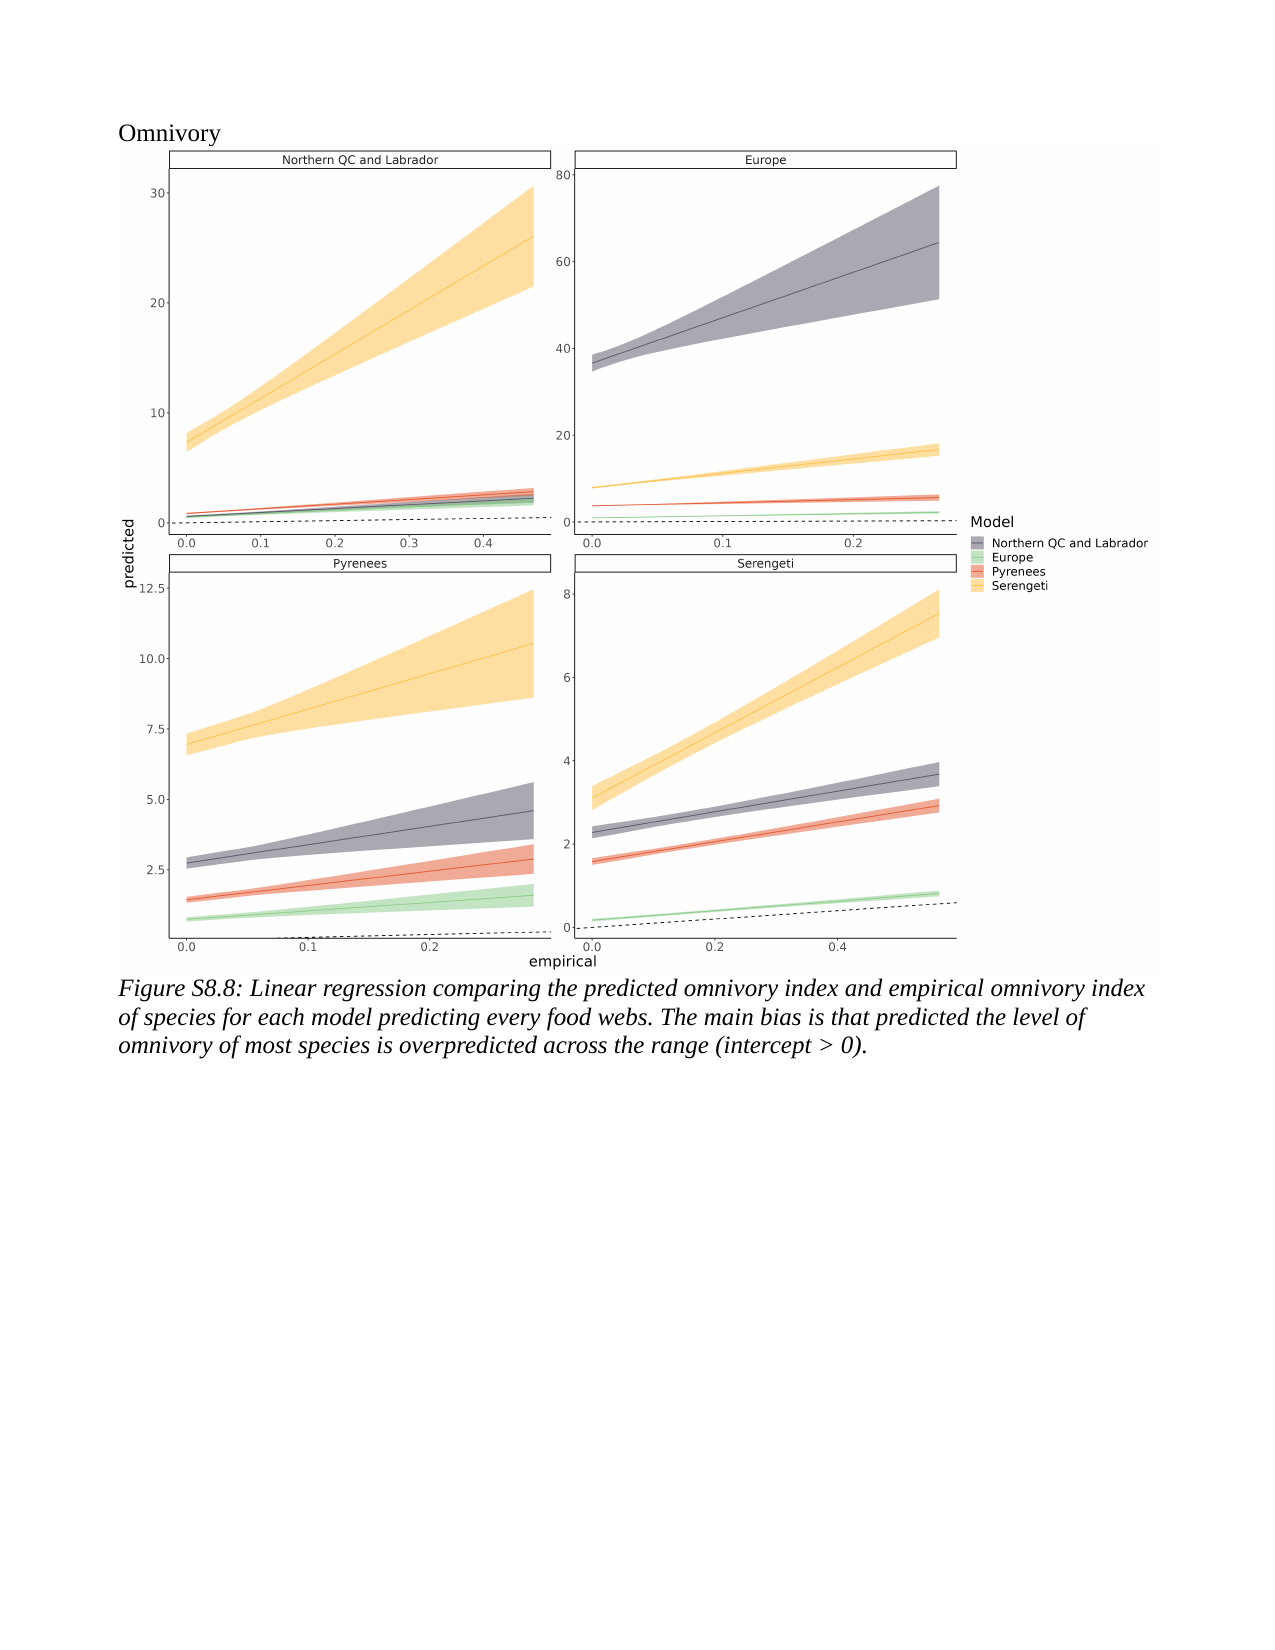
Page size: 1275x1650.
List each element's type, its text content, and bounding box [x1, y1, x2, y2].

text Figure S8.8: Linear regression comparing the predicted omnivory index and empirical omnivory index of species for each model predicting every food webs. The main bias is that predicted the level of omnivory of most species is overpredicted across the range (intercept > 0). [118, 974, 1157, 1059]
picture [118, 146, 1157, 974]
text Omnivory [118, 118, 1157, 146]
